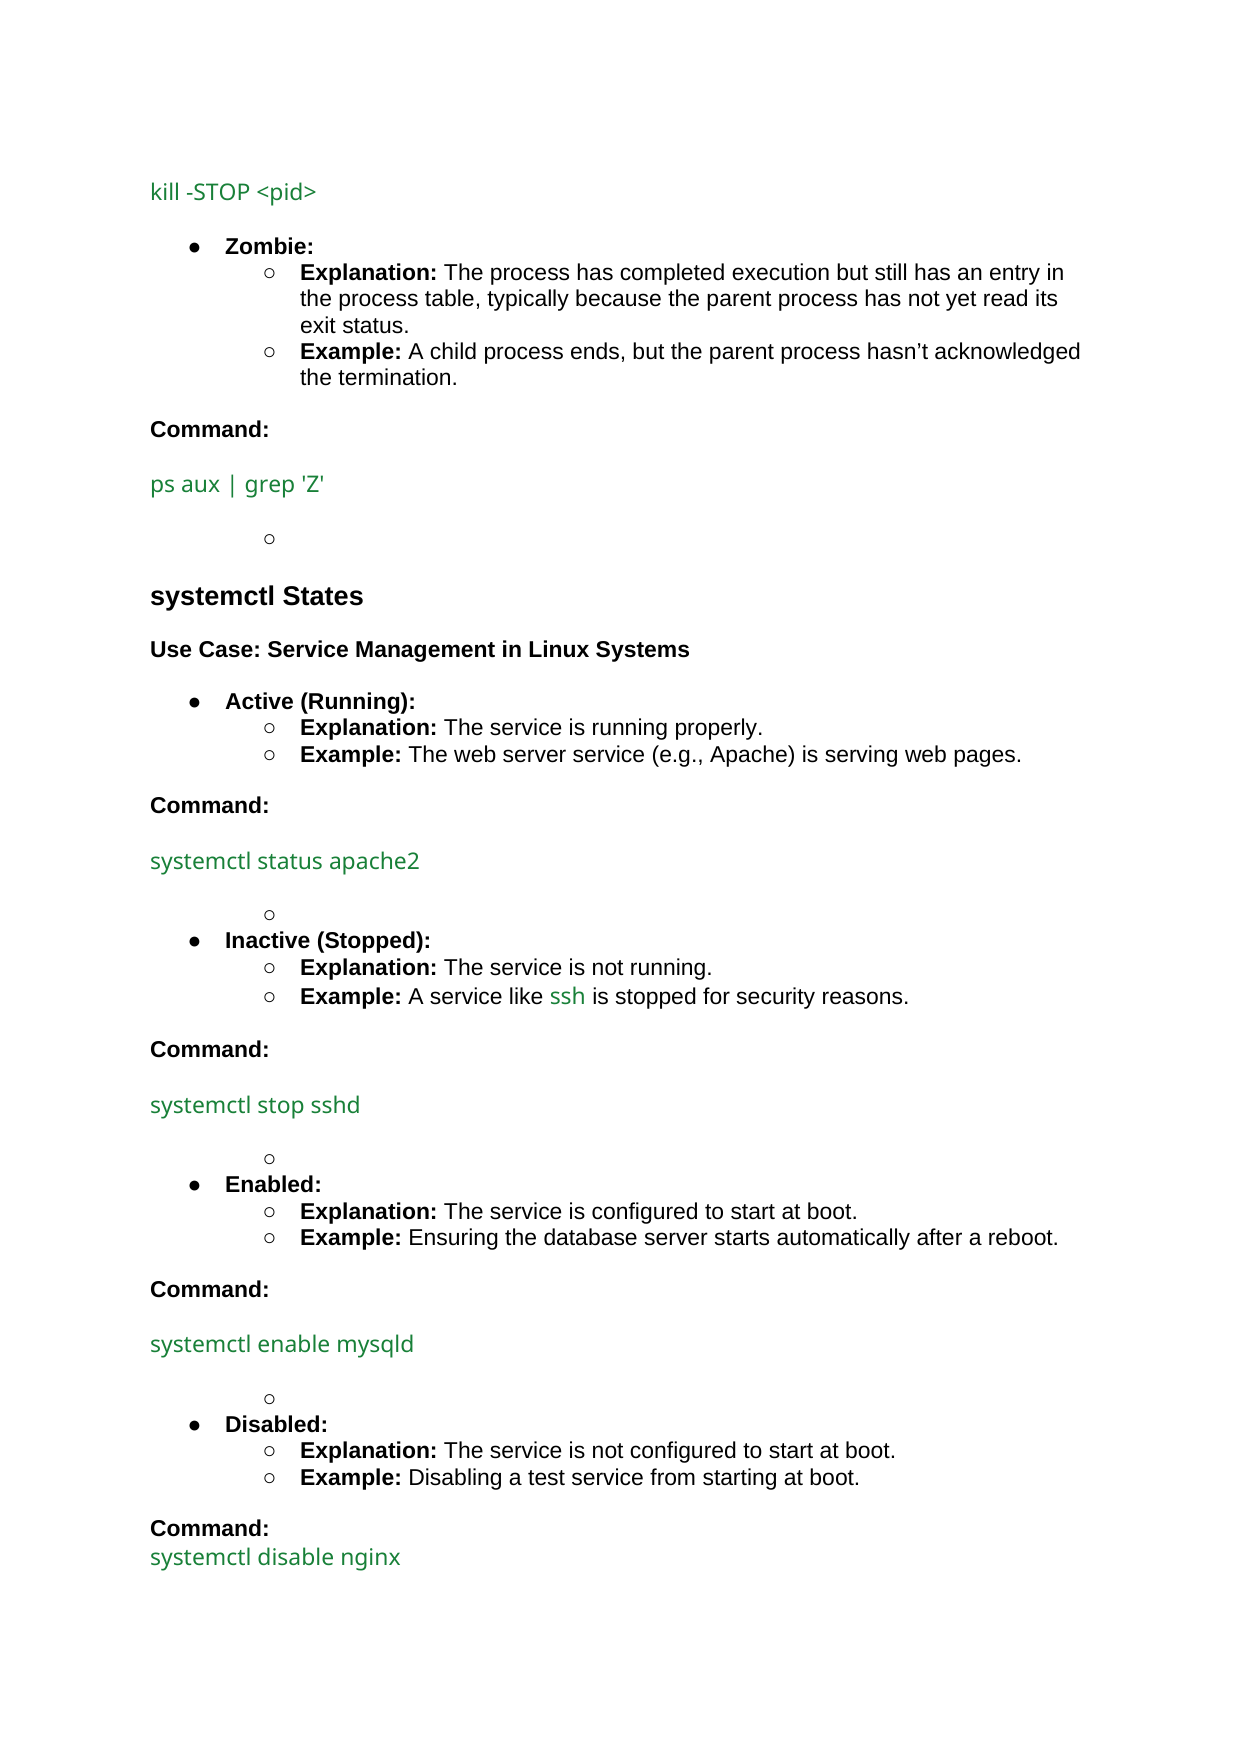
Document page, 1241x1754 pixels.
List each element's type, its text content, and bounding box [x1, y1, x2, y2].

list Active (Running): [187, 688, 1090, 714]
text Command: systemctl stop sshd [150, 1036, 1090, 1120]
list Explanation: The service is not running. [262, 953, 1090, 980]
list Example: Ensuring the database server starts automatically after a reboot. [262, 1224, 1090, 1251]
list Zombie: [187, 233, 1090, 259]
text kill -STOP <pid> [150, 150, 1090, 208]
text Command: systemctl disable nginx [150, 1515, 1090, 1572]
text Command: systemctl status apache2 [150, 792, 1090, 876]
text Command: ps aux | grep 'Z' [150, 416, 1090, 500]
list Explanation: The service is configured to start at boot. [262, 1198, 1090, 1224]
list Inactive (Stopped): [187, 927, 1090, 953]
list Explanation: The process has completed execution but still has an entry in the process table, typically because the parent process has not yet read its exit status. [262, 259, 1090, 338]
list Enabled: [187, 1171, 1090, 1198]
list Example: The web server service (e.g., Apache) is serving web pages. [262, 741, 1090, 767]
list Explanation: The service is not configured to start at boot. [262, 1437, 1090, 1463]
text Command: systemctl enable mysqld [150, 1276, 1090, 1359]
list Explanation: The service is running properly. [262, 714, 1090, 741]
list Disabled: [187, 1411, 1090, 1437]
subtitle systemctl States [150, 580, 1090, 611]
subtitle Use Case: Service Management in Linux Systems [150, 636, 1090, 663]
list Example: Disabling a test service from starting at boot. [262, 1463, 1090, 1490]
list Example: A service like ssh is stopped for security reasons. [262, 980, 1090, 1011]
list Example: A child process ends, but the parent process hasn’t acknowledged the termination. [262, 338, 1090, 391]
